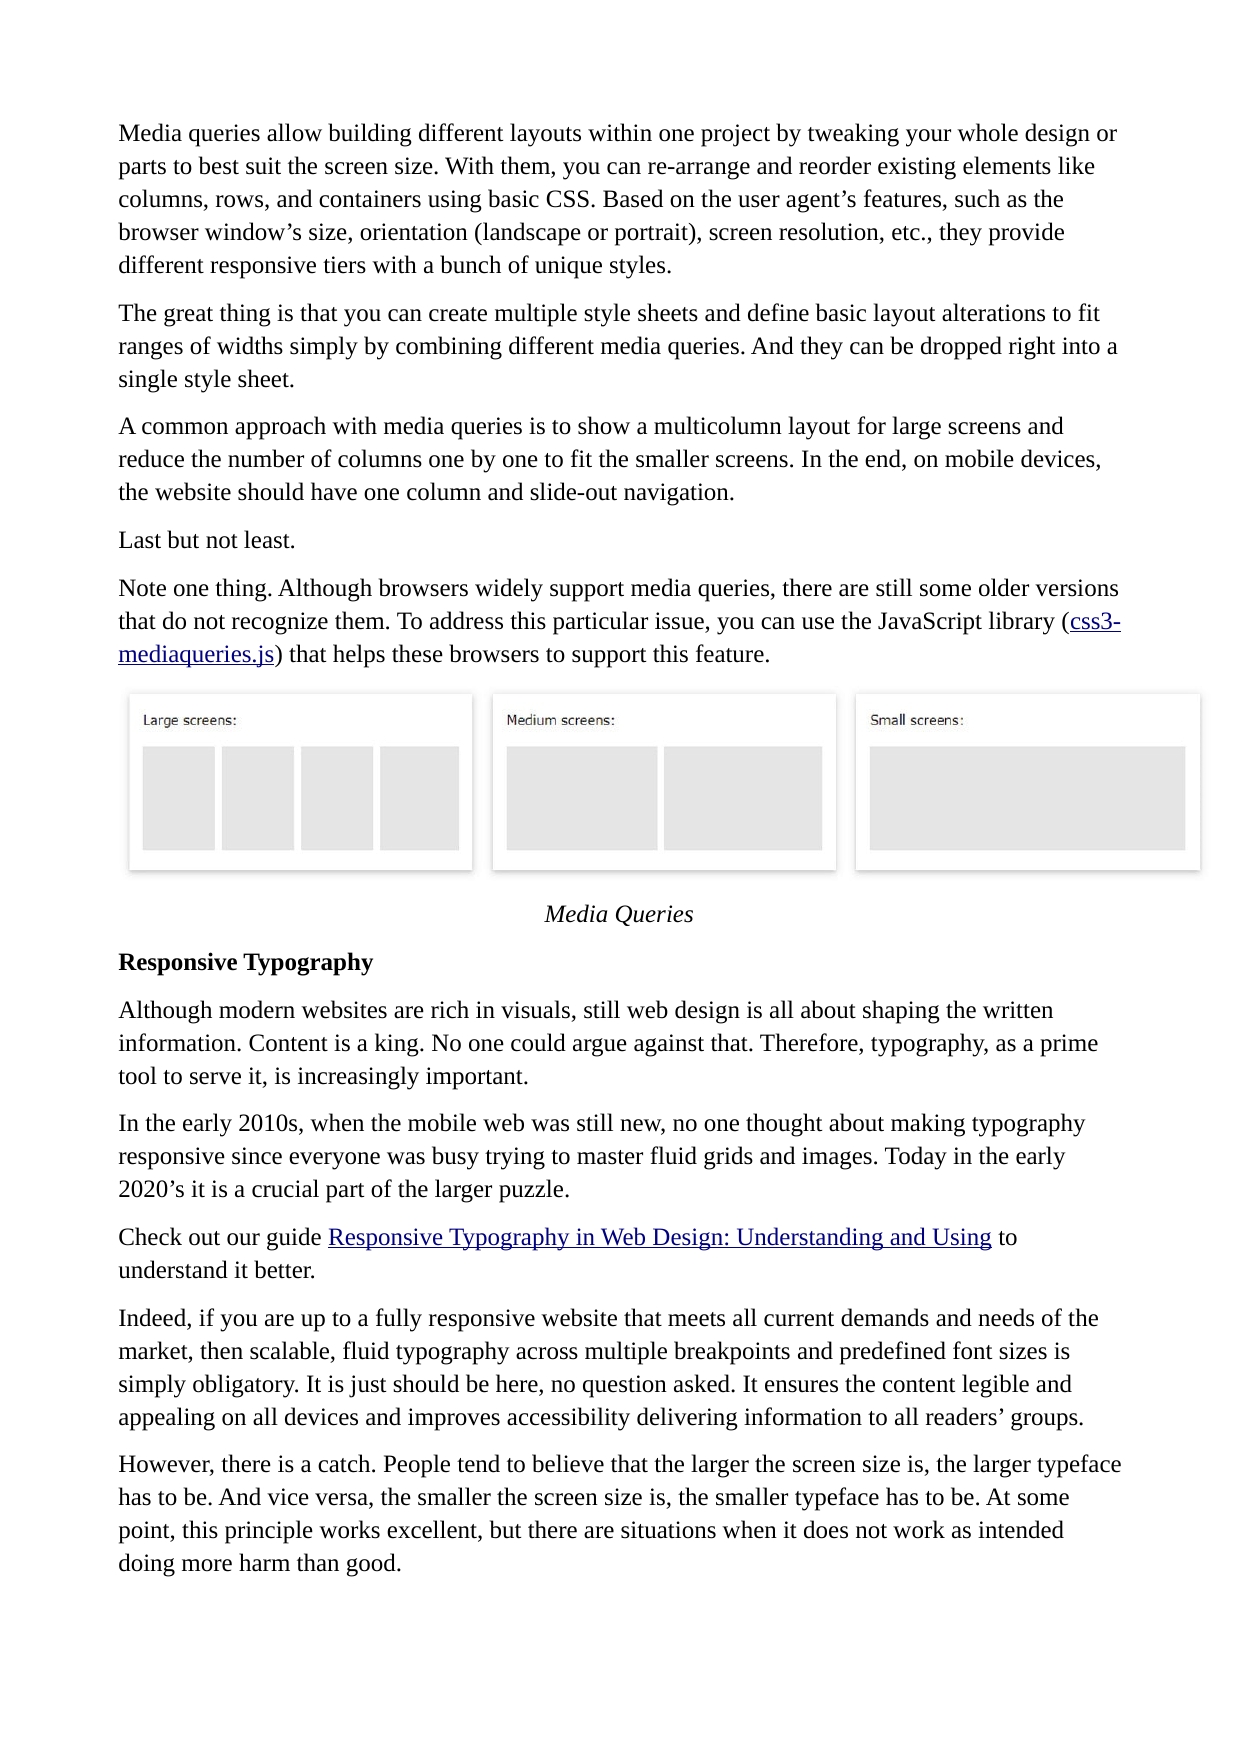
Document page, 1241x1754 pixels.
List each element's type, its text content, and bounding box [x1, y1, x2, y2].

text The great thing is that you can create multiple style sheets and define basic layout alterations to fit ranges of widths simply by combining different media queries. And they can be dropped right into a single style sheet. [118, 298, 1122, 393]
text Indeed, if you are up to a fully responsive website that meets all current demands and needs of the market, then scalable, fluid typography across multiple breakpoints and predefined font sizes is simply obligatory. It is just should be here, no question asked. It ensures the content legible and appealing on all devices and improves accessibility delivering information to all readers’ groups. [118, 1303, 1122, 1431]
text Check out our guide Responsive Typography in Web Design: Understanding and Using to understand it better. [118, 1222, 1122, 1284]
text In the early 2010s, when the mobile web was still new, no one thought about making typography responsive since everyone was busy trying to master fluid grids and images. Today in the early 2020’s it is a crucial part of the larger puzzle. [118, 1108, 1122, 1203]
text However, there is a catch. People tend to believe that the larger the screen size is, the larger typeface has to be. And vice versa, the smaller the screen size is, the smaller typeface has to be. At some point, this principle works excellent, but there are situations when it does not work as intended doing more harm than good. [118, 1449, 1122, 1577]
text A common approach with media queries is to show a multicolumn layout for large screens and reduce the number of columns one by one to fit the smaller screens. In the end, on mobile devices, the website should have one column and slide-out navigation. [118, 411, 1122, 506]
text Responsive Typography [118, 947, 1122, 976]
picture [118, 686, 1214, 881]
text Media queries allow building different layouts within one project by tweaking your whole design or parts to best suit the screen size. With them, you can re-arrange and reorder existing elements like columns, rows, and containers using basic CSS. Based on the user agent’s features, such as the browser window’s size, orientation (landscape or portrait), screen resolution, etc., they provide different responsive tiers with a bunch of unique styles. [118, 118, 1122, 279]
text Last but not least. [118, 525, 1122, 554]
text Note one thing. Although browsers widely support media queries, there are still some older versions that do not recognize them. To address this particular issue, you can use the JavaScript library (css3-mediaqueries.js) that helps these browsers to support this feature. [118, 573, 1122, 667]
text Media Queries [118, 899, 1122, 928]
text Although modern websites are rich in visuals, still web design is all about shaping the written information. Content is a king. No one could argue against that. Therefore, typography, as a prime tool to serve it, is increasingly important. [118, 995, 1122, 1089]
